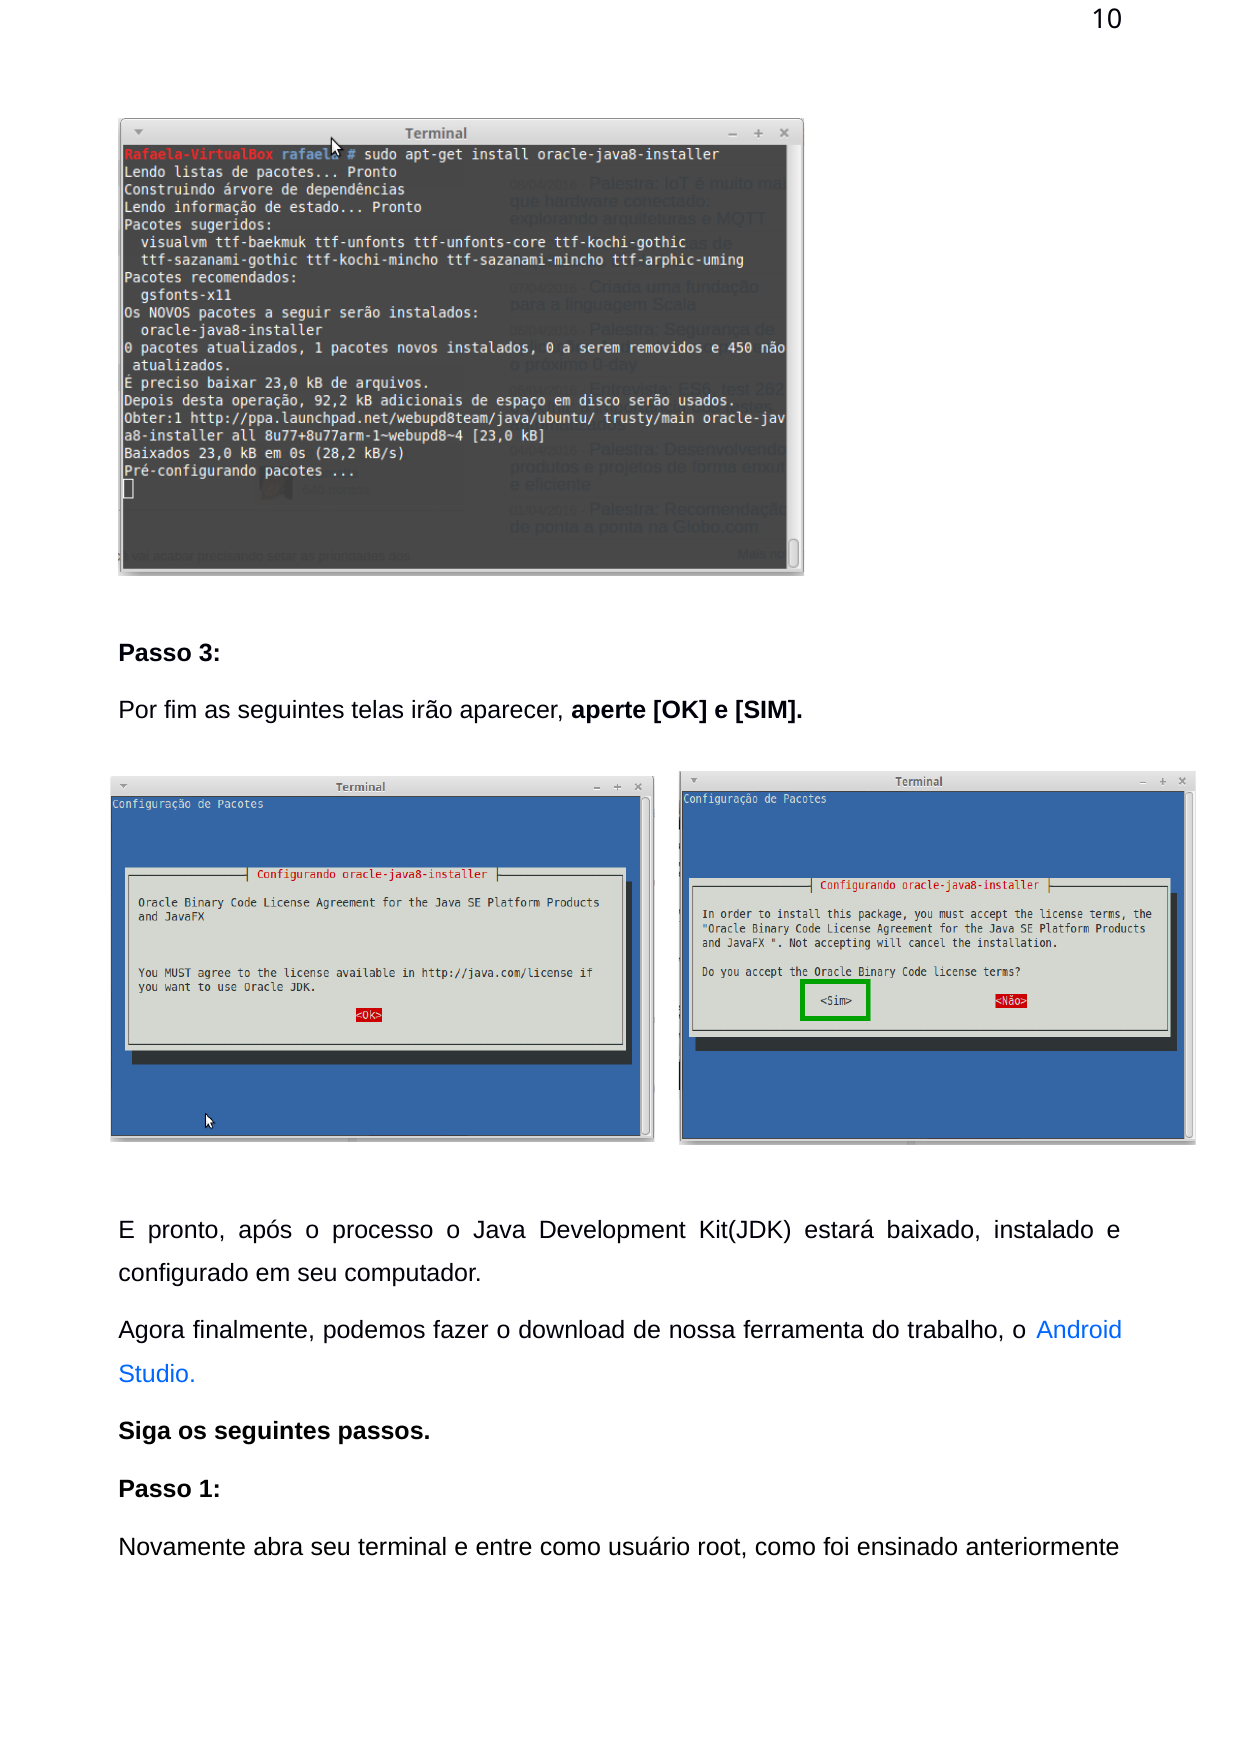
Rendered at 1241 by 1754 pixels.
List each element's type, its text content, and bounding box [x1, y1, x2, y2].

text Agora finalmente, podemos fazer o download de nossa ferramenta do trabalho, o Android Studio. [118, 1315, 1122, 1387]
picture [118, 118, 805, 576]
text Passo 3: [118, 637, 1122, 666]
text E pronto, após o processo o Java Development Kit(JDK) estará baixado, instalado e configurado em seu computador. [118, 1214, 1122, 1286]
text Siga os seguintes passos. [118, 1416, 1122, 1445]
text Passo 1: [118, 1474, 1122, 1503]
picture [110, 776, 655, 1142]
picture [678, 771, 1196, 1145]
text Por fim as seguintes telas irão aparecer, aperte [OK] e [SIM]. [118, 695, 1122, 724]
text Novamente abra seu terminal e entre como usuário root, como foi ensinado anteriormente [118, 1532, 1122, 1560]
